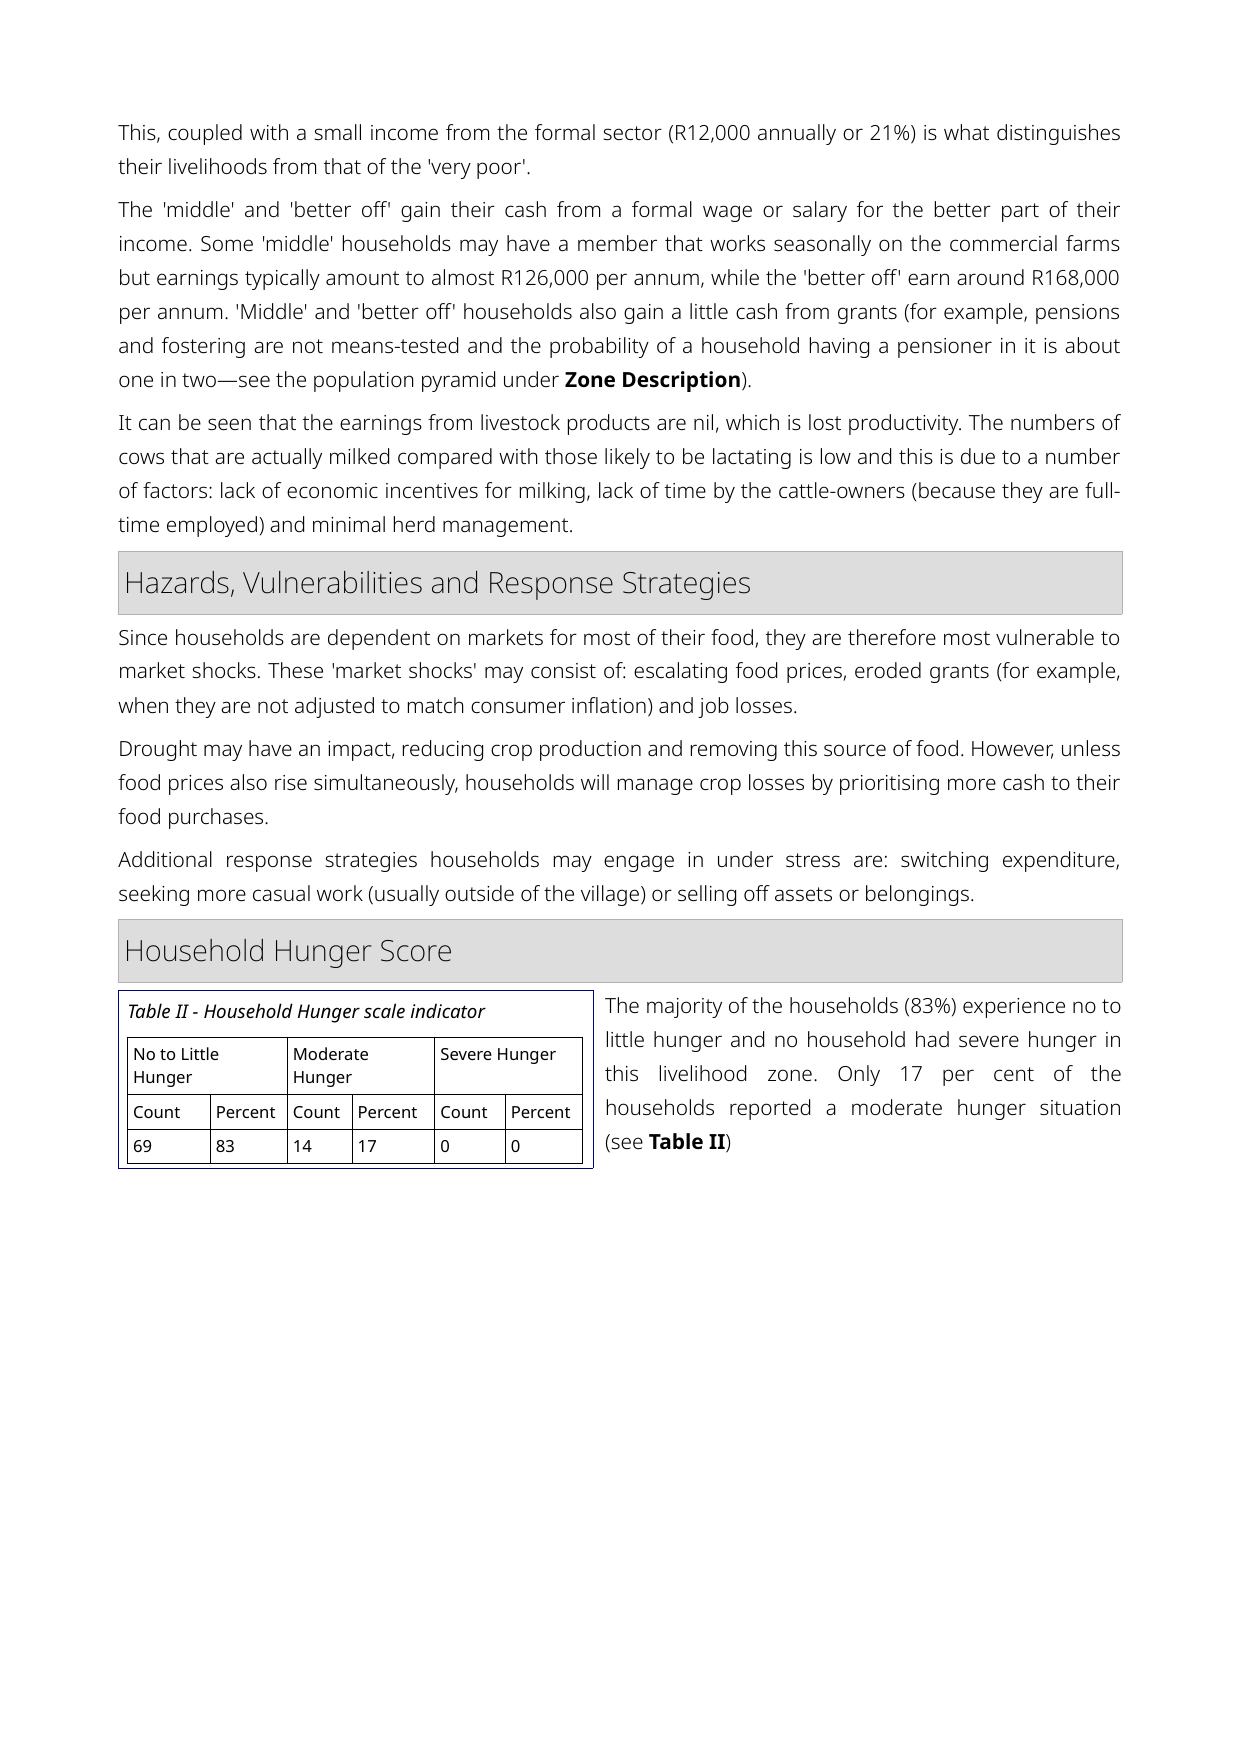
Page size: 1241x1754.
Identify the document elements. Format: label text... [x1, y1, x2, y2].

table_cell Percent [353, 1095, 434, 1129]
text The majority of the households (83%) experience no to little hunger and no household had severe hunger in this livelihood zone. Only 17 per cent of the households reported a moderate hunger situation (see Table II) [594, 991, 1122, 1156]
table_cell Count [288, 1095, 352, 1129]
table_cell 69 [128, 1130, 210, 1163]
text Table II - Household Hunger scale indicator [127, 999, 584, 1024]
text The 'middle' and 'better off' gain their cash from a formal wage or salary for the better part of their income. Some 'middle' households may have a member that works seasonally on the commercial farms but earnings typically amount to almost R126,000 per annum, while the 'better off' earn around R168,000 per annum. 'Middle' and 'better off' households also gain a little cash from grants (for example, pensions and fostering are not means-tested and the probability of a household having a pensioner in it is about one in two—see the population pyramid under Zone Description). [118, 195, 1122, 394]
table_header Household Hunger Score [119, 920, 1122, 982]
table_cell 0 [435, 1130, 505, 1163]
table_cell 14 [288, 1130, 352, 1163]
table_cell Percent [211, 1095, 287, 1129]
text Drought may have an impact, reducing crop production and removing this source of food. However, unless food prices also rise simultaneously, households will manage crop losses by prioritising more cash to their food purchases. [118, 734, 1122, 830]
table_cell 0 [506, 1130, 582, 1163]
text Since households are dependent on markets for most of their food, they are therefore most vulnerable to market shocks. These 'market shocks' may consist of: escalating food prices, eroded grants (for example, when they are not adjusted to match consumer inflation) and job losses. [118, 623, 1122, 719]
table_cell Count [128, 1095, 210, 1129]
table_header Severe Hunger [435, 1038, 582, 1094]
table_cell Count [435, 1095, 505, 1129]
table_header Hazards, Vulnerabilities and Response Strategies [119, 552, 1122, 614]
table_header Moderate Hunger [288, 1038, 434, 1094]
text For the 'very poor' and 'poor', grants make up 64% and 32% of total cash income, respectively; the remainder coming from casual labour (mostly domestic work, agricultural piece work, construction jobs) and self-employment (collecting natural products for sale, weaving, making bricks, etc.). The 'poor' earn small amounts of income through livestock sales—usually goats (7%), petty trading (3%) and remittances (3%). This, coupled with a small income from the formal sector (R12,000 annually or 21%) is what distinguishes their livelihoods from that of the 'very poor'. [118, 118, 1122, 181]
text [119, 991, 593, 1168]
table_cell 83 [211, 1130, 287, 1163]
table_header No to Little Hunger [128, 1038, 287, 1094]
text It can be seen that the earnings from livestock products are nil, which is lost productivity. The numbers of cows that are actually milked compared with those likely to be lactating is low and this is due to a number of factors: lack of economic incentives for milking, lack of time by the cattle-owners (because they are full-time employed) and minimal herd management. [118, 408, 1122, 539]
table_cell Percent [506, 1095, 582, 1129]
text Additional response strategies households may engage in under stress are: switching expenditure, seeking more casual work (usually outside of the village) or selling off assets or belongings. [118, 845, 1122, 907]
table_cell 17 [353, 1130, 434, 1163]
